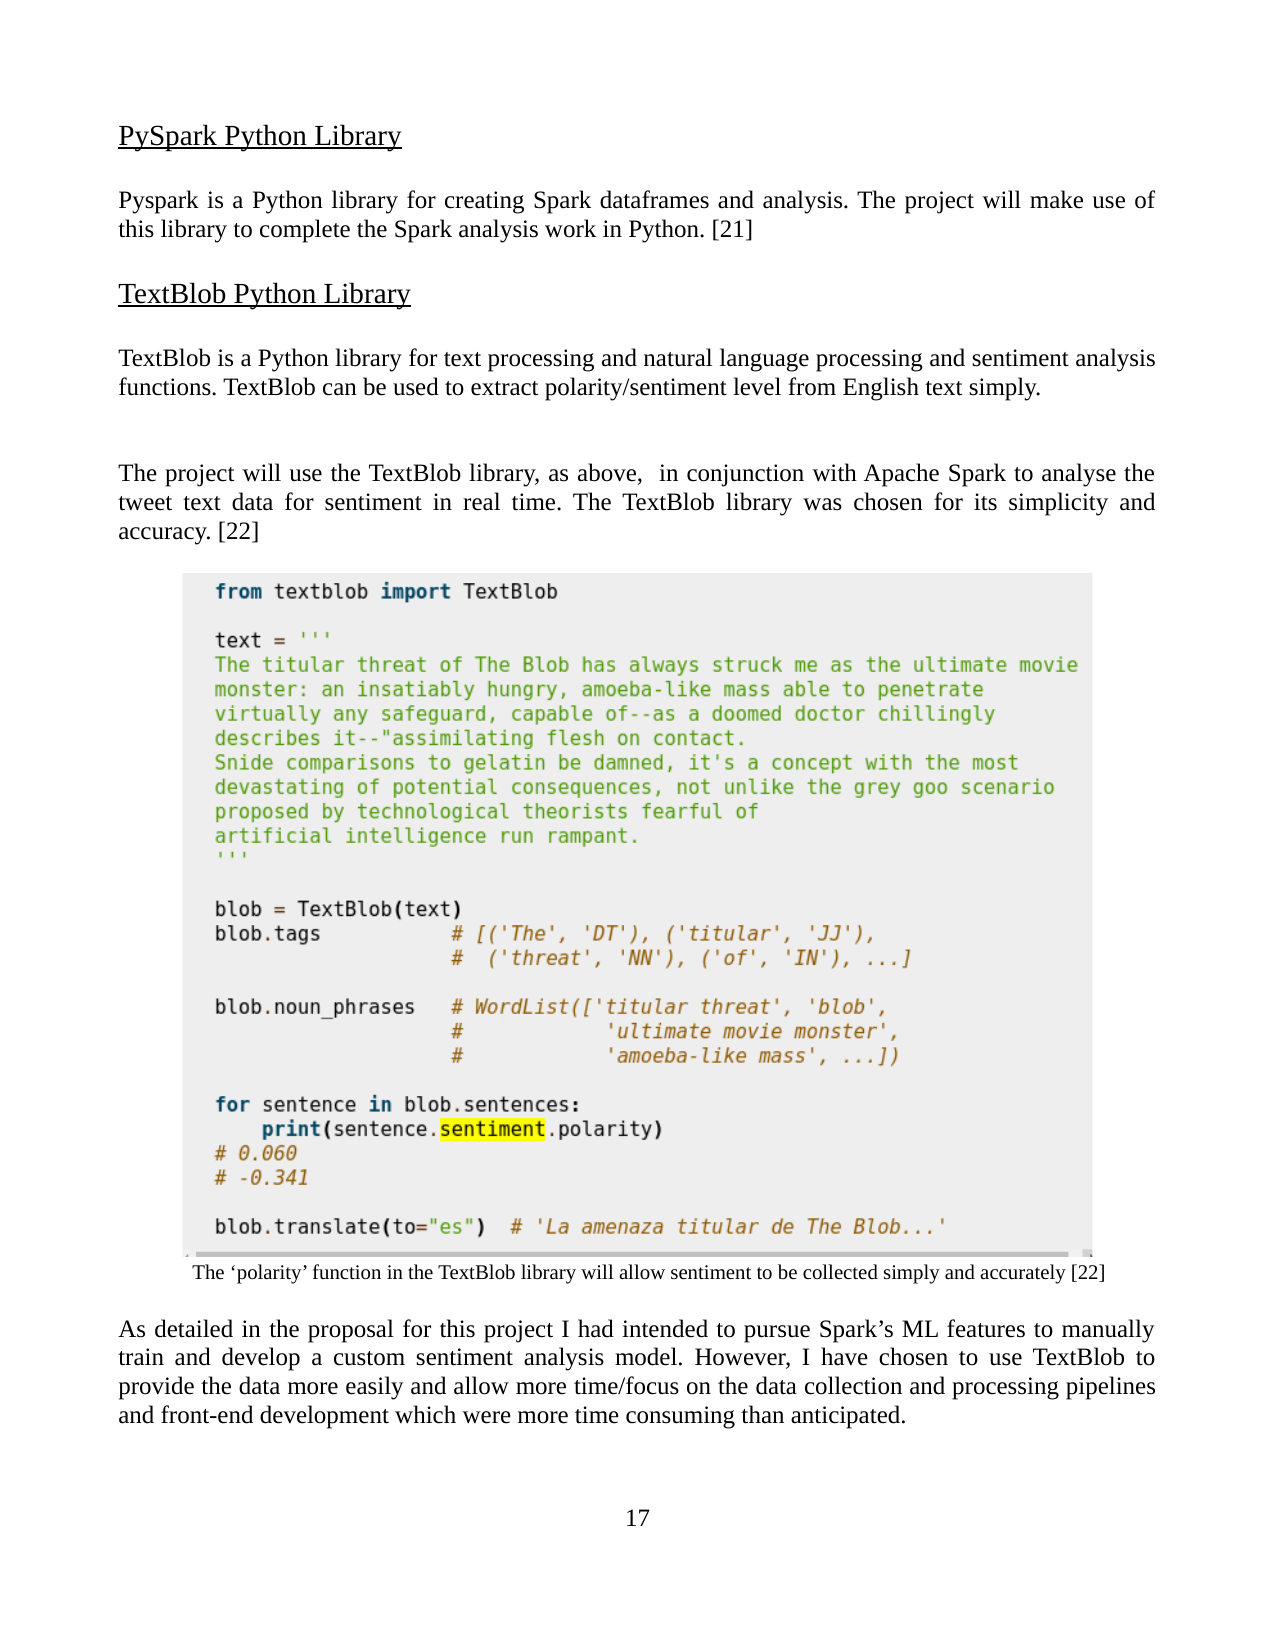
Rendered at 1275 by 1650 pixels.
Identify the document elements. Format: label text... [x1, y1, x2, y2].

text The project will use the TextBlob library, as above, in conjunction with Apache Spark to analyse the tweet text data for sentiment in real time. The TextBlob library was chosen for its simplicity and accuracy. [22] [118, 458, 1157, 544]
text TextBlob is a Python library for text processing and natural language processing and sentiment analysis functions. TextBlob can be used to extract polarity/sentiment level from English text simply. [118, 343, 1157, 401]
picture [182, 573, 1093, 1257]
text Pyspark is a Python library for creating Spark dataframes and analysis. The project will make use of this library to complete the Spark analysis work in Python. [21] [118, 185, 1157, 243]
text TextBlob Python Library [118, 276, 1157, 310]
text The ‘polarity’ function in the TextBlob library will allow sentiment to be collected simply and accurately [22] [118, 573, 1157, 1285]
text PySpark Python Library [118, 118, 1157, 152]
text As detailed in the proposal for this project I had intended to pursue Spark’s ML features to manually train and develop a custom sentiment analysis model. However, I have chosen to use TextBlob to provide the data more easily and allow more time/focus on the data collection and processing pipelines and front-end development which were more time consuming than anticipated. [118, 1314, 1157, 1429]
